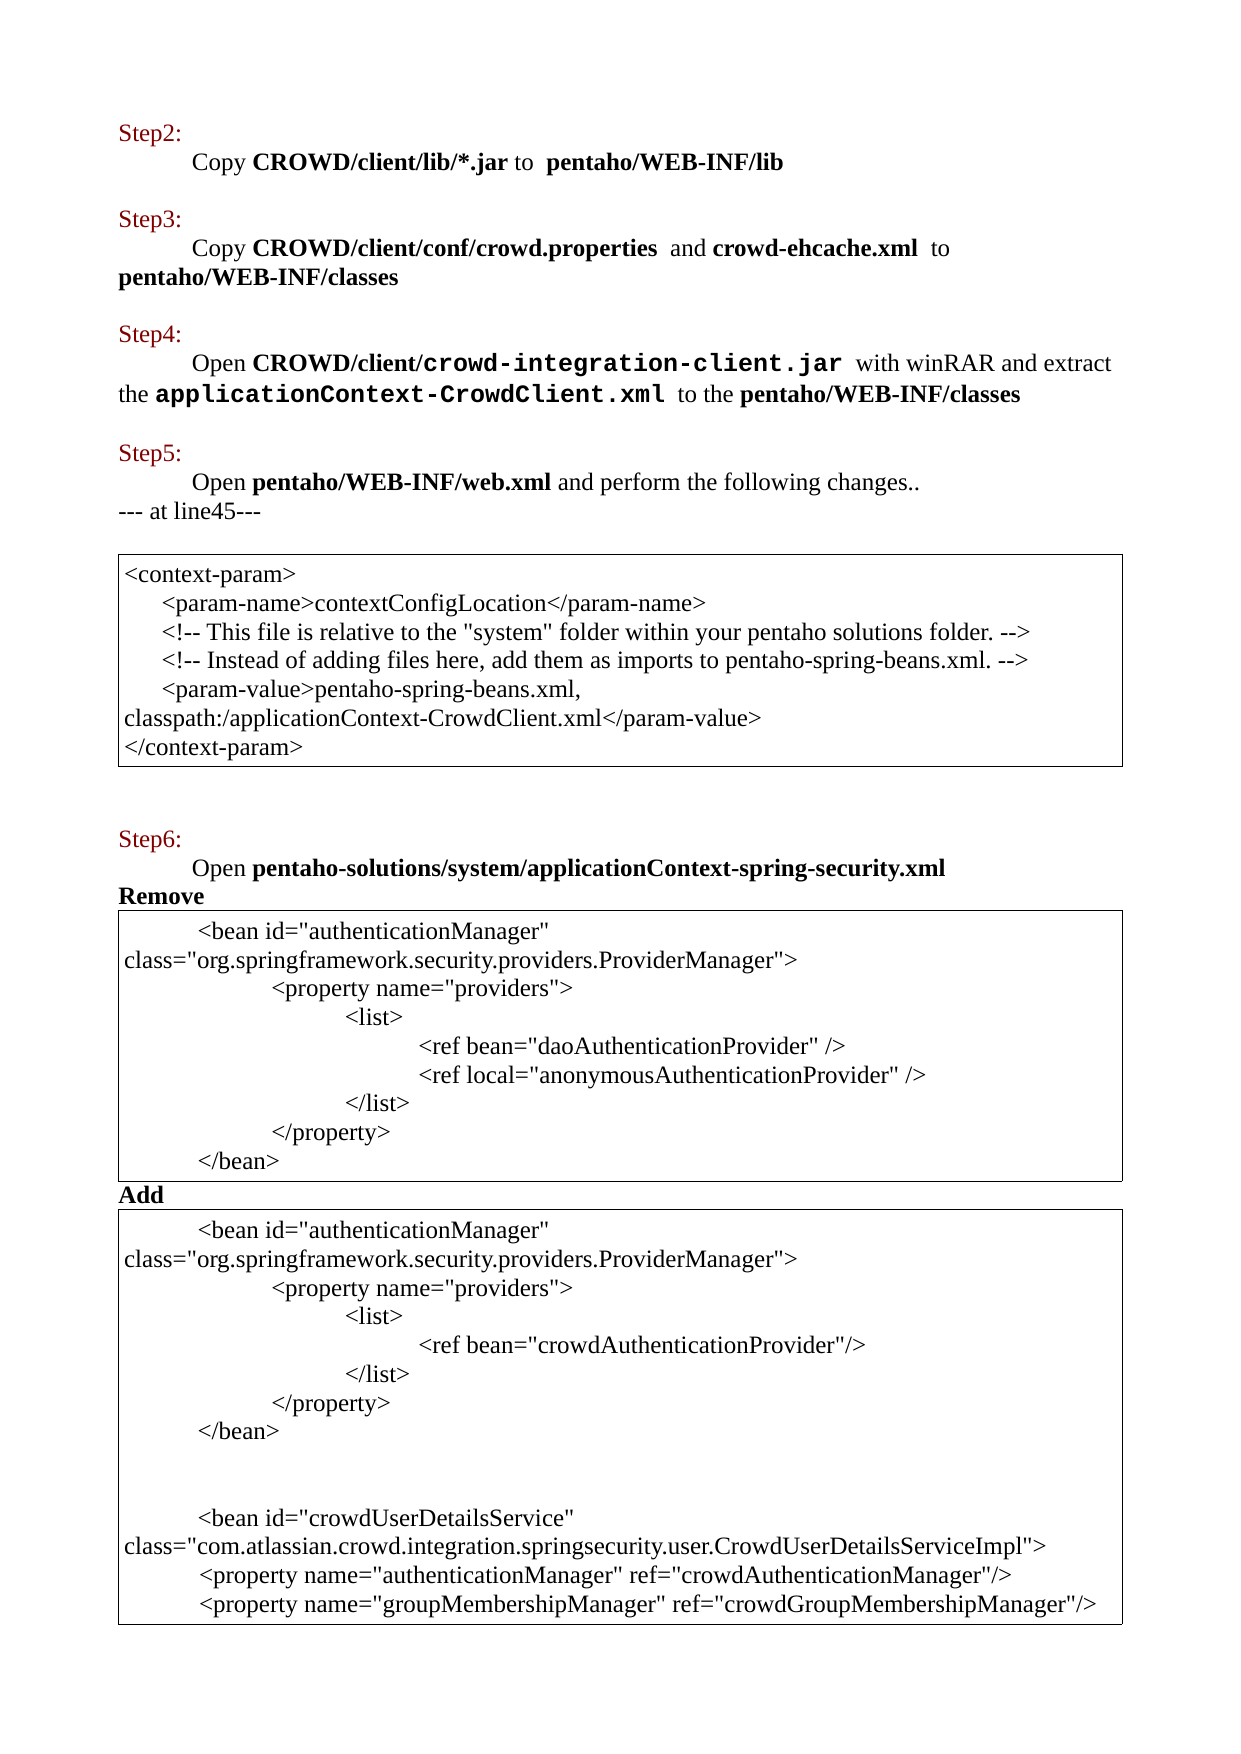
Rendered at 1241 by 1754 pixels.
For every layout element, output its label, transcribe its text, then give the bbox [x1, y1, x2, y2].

text --- at line45--- [118, 496, 1122, 525]
table_header <context-param> <param-name>contextConfigLocation</param-name> <!-- This file is relative to the "system" folder within your pentaho solutions folder. --> <!-- Instead of adding files here, add them as imports to pentaho-spring-beans.xml. --> <param-value>pentaho-spring-beans.xml, classpath:/applicationContext-CrowdClient.xml</param-value> </context-param> [119, 555, 1122, 766]
table_header <bean id="authenticationManager" class="org.springframework.security.providers.ProviderManager"> <property name="providers"> <list> <ref bean="crowdAuthenticationProvider"/> </list> </property> </bean> <bean id="crowdUserDetailsService" class="com.atlassian.crowd.integration.springsecurity.user.CrowdUserDetailsServiceImpl"> <property name="authenticationManager" ref="crowdAuthenticationManager"/> <property name="groupMembershipManager" ref="crowdGroupMembershipManager"/> [119, 1210, 1122, 1623]
text Step4: [118, 319, 1122, 348]
text Copy CROWD/client/conf/crowd.properties and crowd-ehcache.xml to pentaho/WEB-INF/classes [118, 233, 1122, 291]
text Step2: [118, 118, 1122, 147]
text Copy CROWD/client/lib/*.jar to pentaho/WEB-INF/lib [118, 147, 1122, 176]
text Step3: [118, 204, 1122, 233]
table_header <bean id="authenticationManager" class="org.springframework.security.providers.ProviderManager"> <property name="providers"> <list> <ref bean="daoAuthenticationProvider" /> <ref local="anonymousAuthenticationProvider" /> </list> </property> </bean> [119, 911, 1122, 1181]
text Step5: [118, 438, 1122, 467]
text Add [118, 1182, 1122, 1209]
text Open pentaho-solutions/system/applicationContext-spring-security.xml [118, 853, 1122, 881]
text Remove [118, 881, 1122, 910]
text Step6: [118, 824, 1122, 853]
text Open pentaho/WEB-INF/web.xml and perform the following changes.. [118, 467, 1122, 496]
text Open CROWD/client/crowd-integration-client.jar with winRAR and extract the applicationContext-CrowdClient.xml to the pentaho/WEB-INF/classes [118, 348, 1122, 410]
